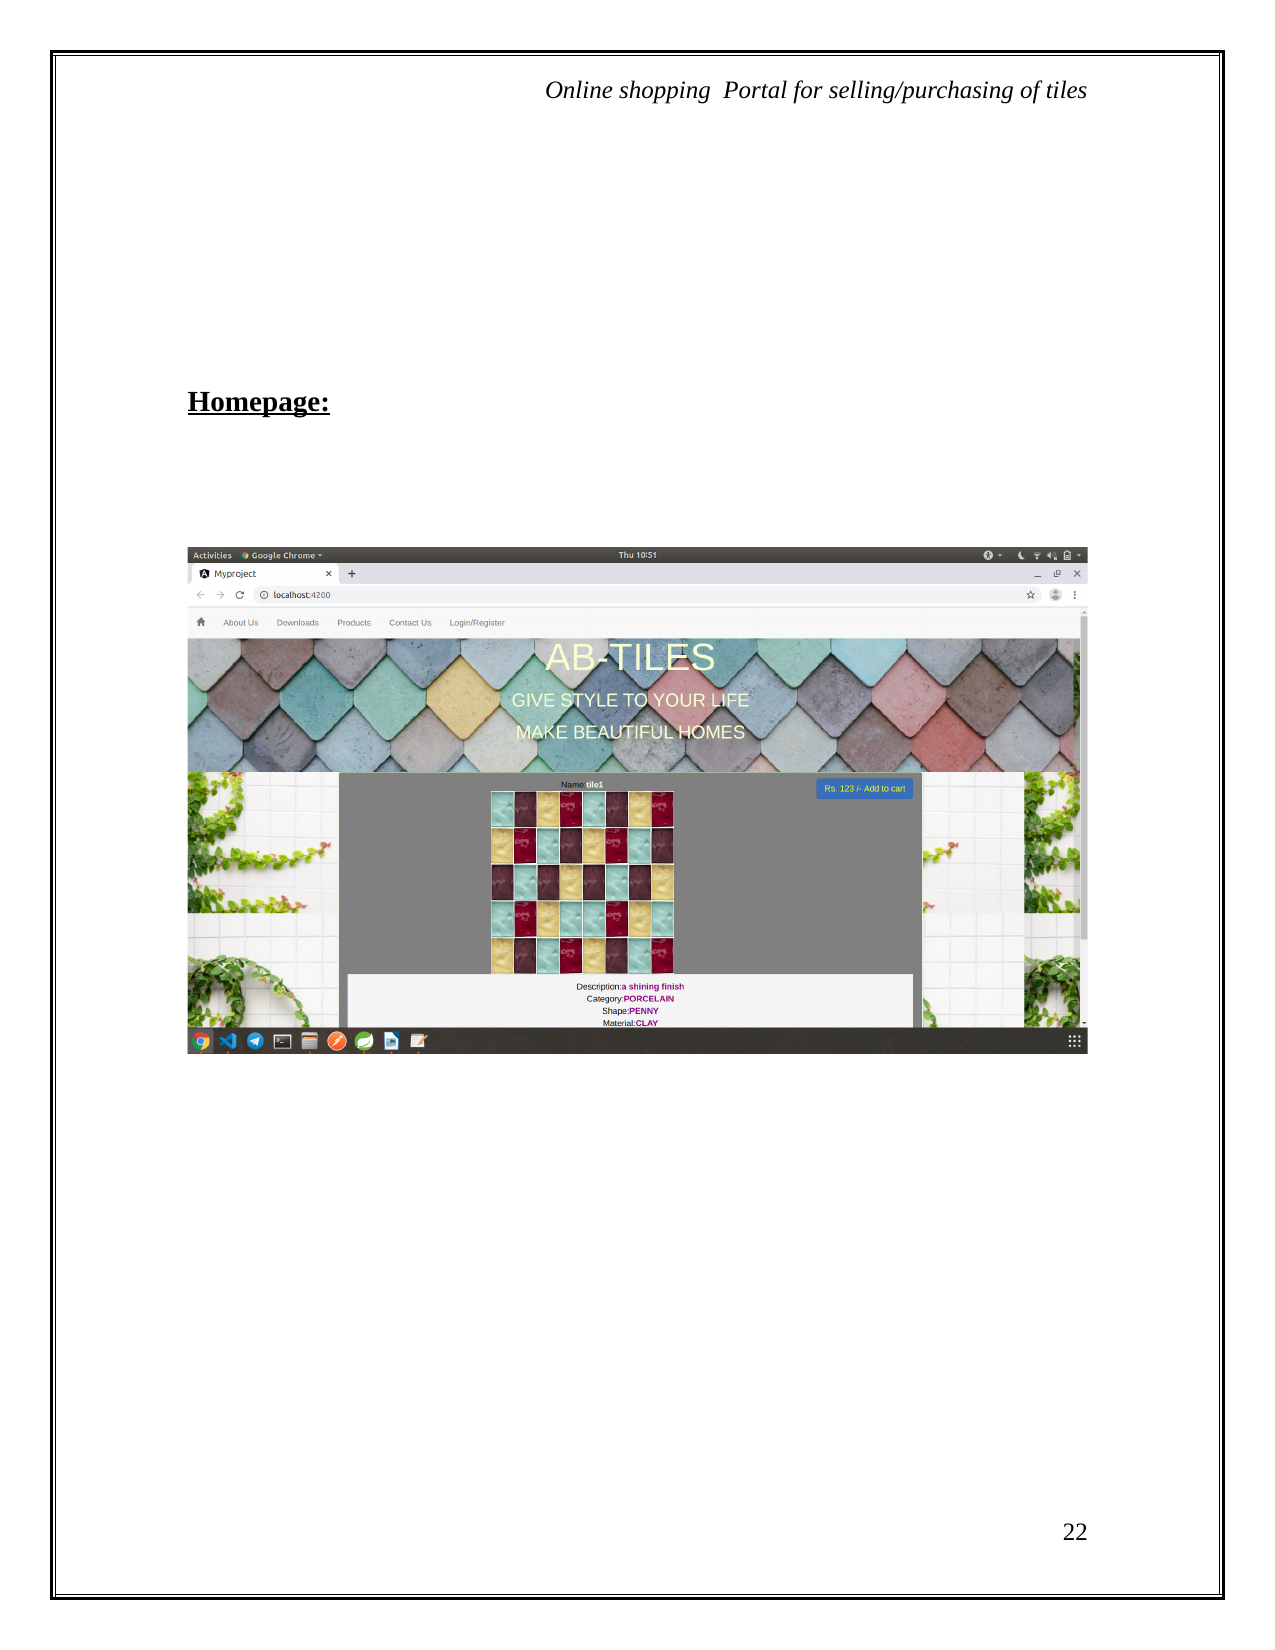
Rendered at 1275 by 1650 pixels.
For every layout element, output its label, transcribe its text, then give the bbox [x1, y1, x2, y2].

picture [187, 547, 1088, 1054]
title Homepage: [187, 384, 1087, 418]
